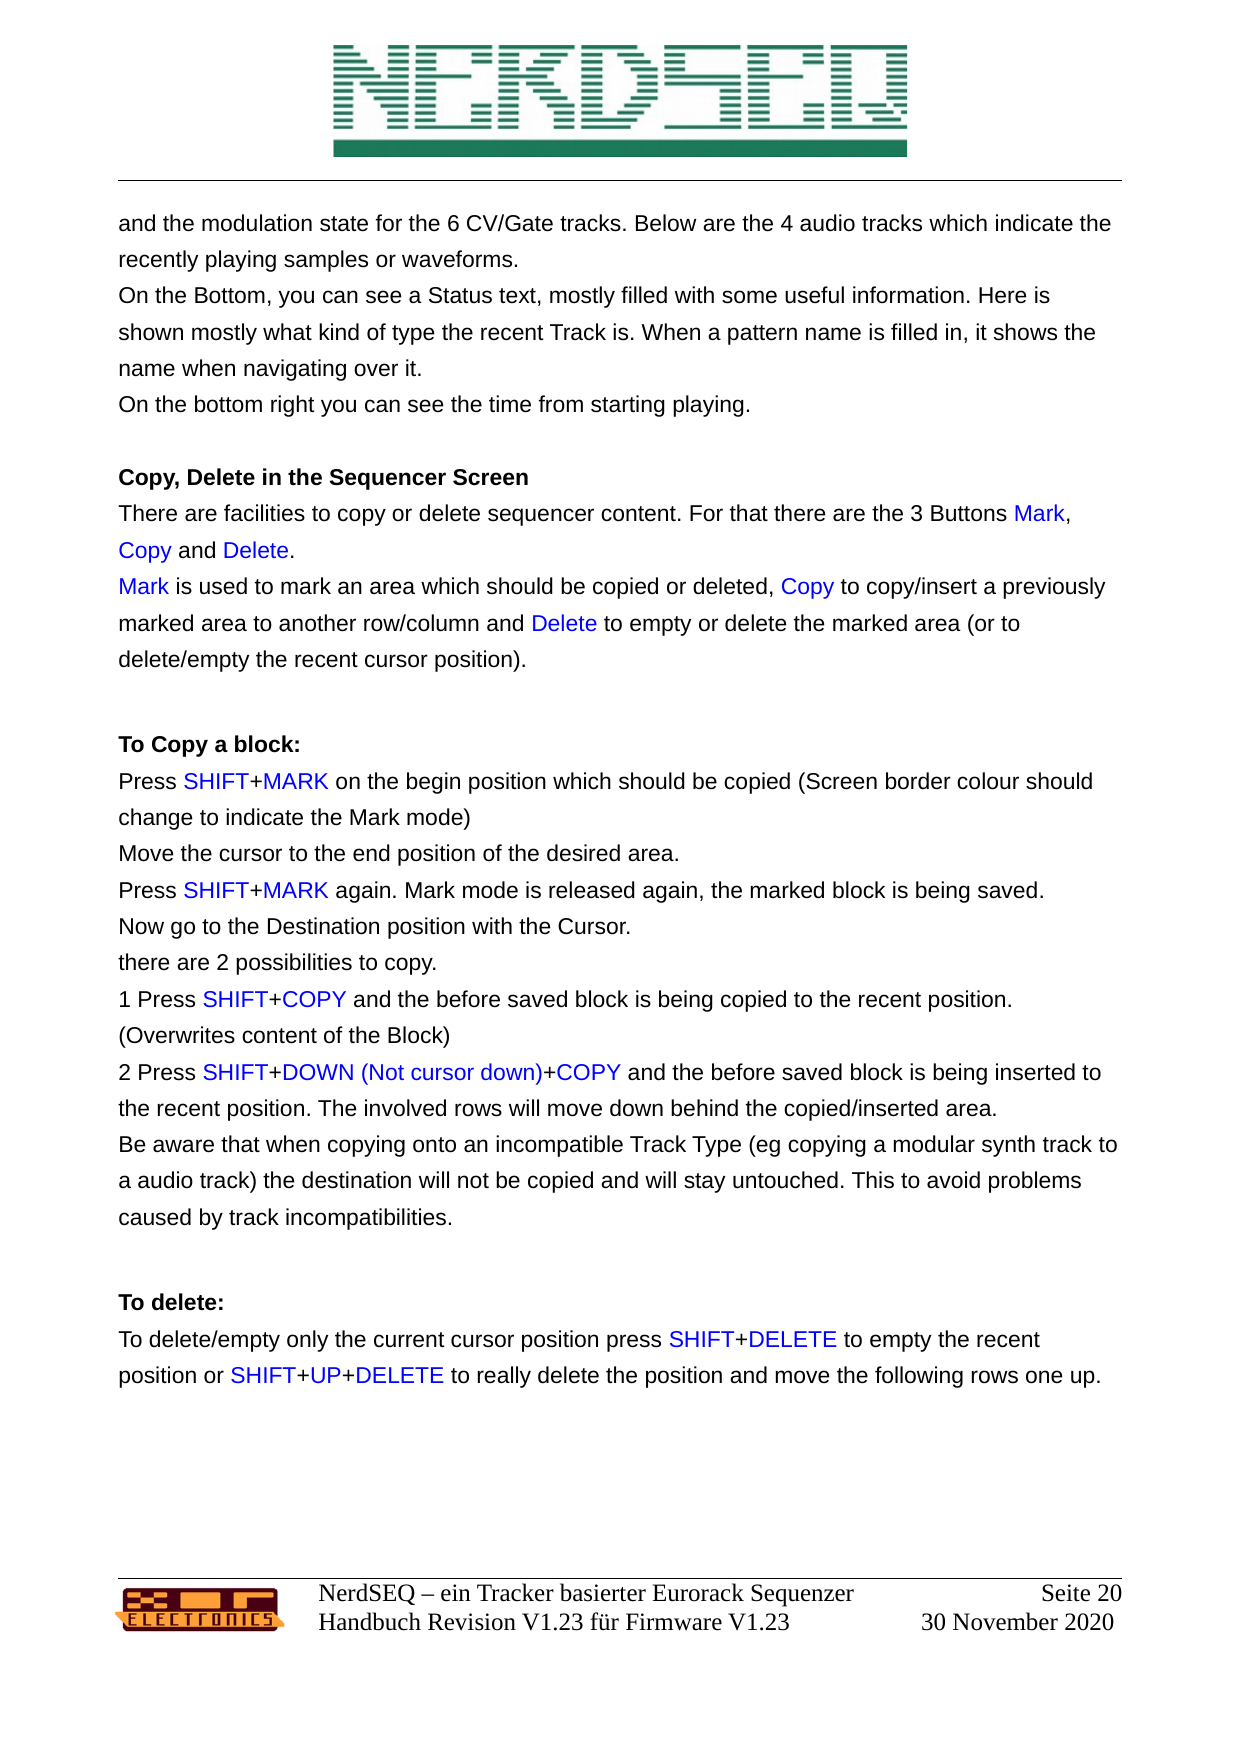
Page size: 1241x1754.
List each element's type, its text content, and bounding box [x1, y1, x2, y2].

text To Copy a block: [118, 731, 1122, 758]
text Press SHIFT+MARK on the begin position which should be copied (Screen border colour should change to indicate the Mark mode) [118, 768, 1122, 830]
text and the modulation state for the 6 CV/Gate tracks. Below are the 4 audio tracks which indicate the recently playing samples or waveforms. [118, 209, 1122, 272]
picture [115, 1584, 285, 1634]
text On the bottom right you can see the time from starting playing. [118, 391, 1122, 418]
text Be aware that when copying onto an incompatible Track Type (eg copying a modular synth track to a audio track) the destination will not be copied and will stay untouched. This to avoid problems caused by track incompatibilities. [118, 1131, 1122, 1230]
text Copy, Delete in the Sequencer Screen [118, 464, 1122, 490]
text Mark is used to mark an area which should be copied or deleted, Copy to copy/insert a previously marked area to another row/column and Delete to empty or delete the marked area (or to delete/empty the recent cursor position). [118, 573, 1122, 672]
text there are 2 possibilities to copy. [118, 949, 1122, 976]
text Move the cursor to the end position of the desired area. [118, 840, 1122, 867]
text Now go to the Destination position with the Cursor. [118, 913, 1122, 939]
text Press SHIFT+MARK again. Mark mode is released again, the marked block is being saved. [118, 877, 1122, 903]
text To delete/empty only the current cursor position press SHIFT+DELETE to empty the recent position or SHIFT+UP+DELETE to really delete the position and move the following rows one up. [118, 1326, 1122, 1388]
text To delete: [118, 1289, 1122, 1316]
text 1 Press SHIFT+COPY and the before saved block is being copied to the recent position. (Overwrites content of the Block) [118, 986, 1122, 1048]
text There are facilities to copy or delete sequencer content. For that there are the 3 Buttons Mark, Copy and Delete. [118, 500, 1122, 563]
picture [333, 45, 908, 157]
text 2 Press SHIFT+DOWN (Not cursor down)+COPY and the before saved block is being inserted to the recent position. The involved rows will move down behind the copied/inserted area. [118, 1058, 1122, 1121]
text On the Bottom, you can see a Status text, mostly filled with some useful information. Here is shown mostly what kind of type the recent Track is. When a pattern name is filled in, it shows the name when navigating over it. [118, 282, 1122, 381]
